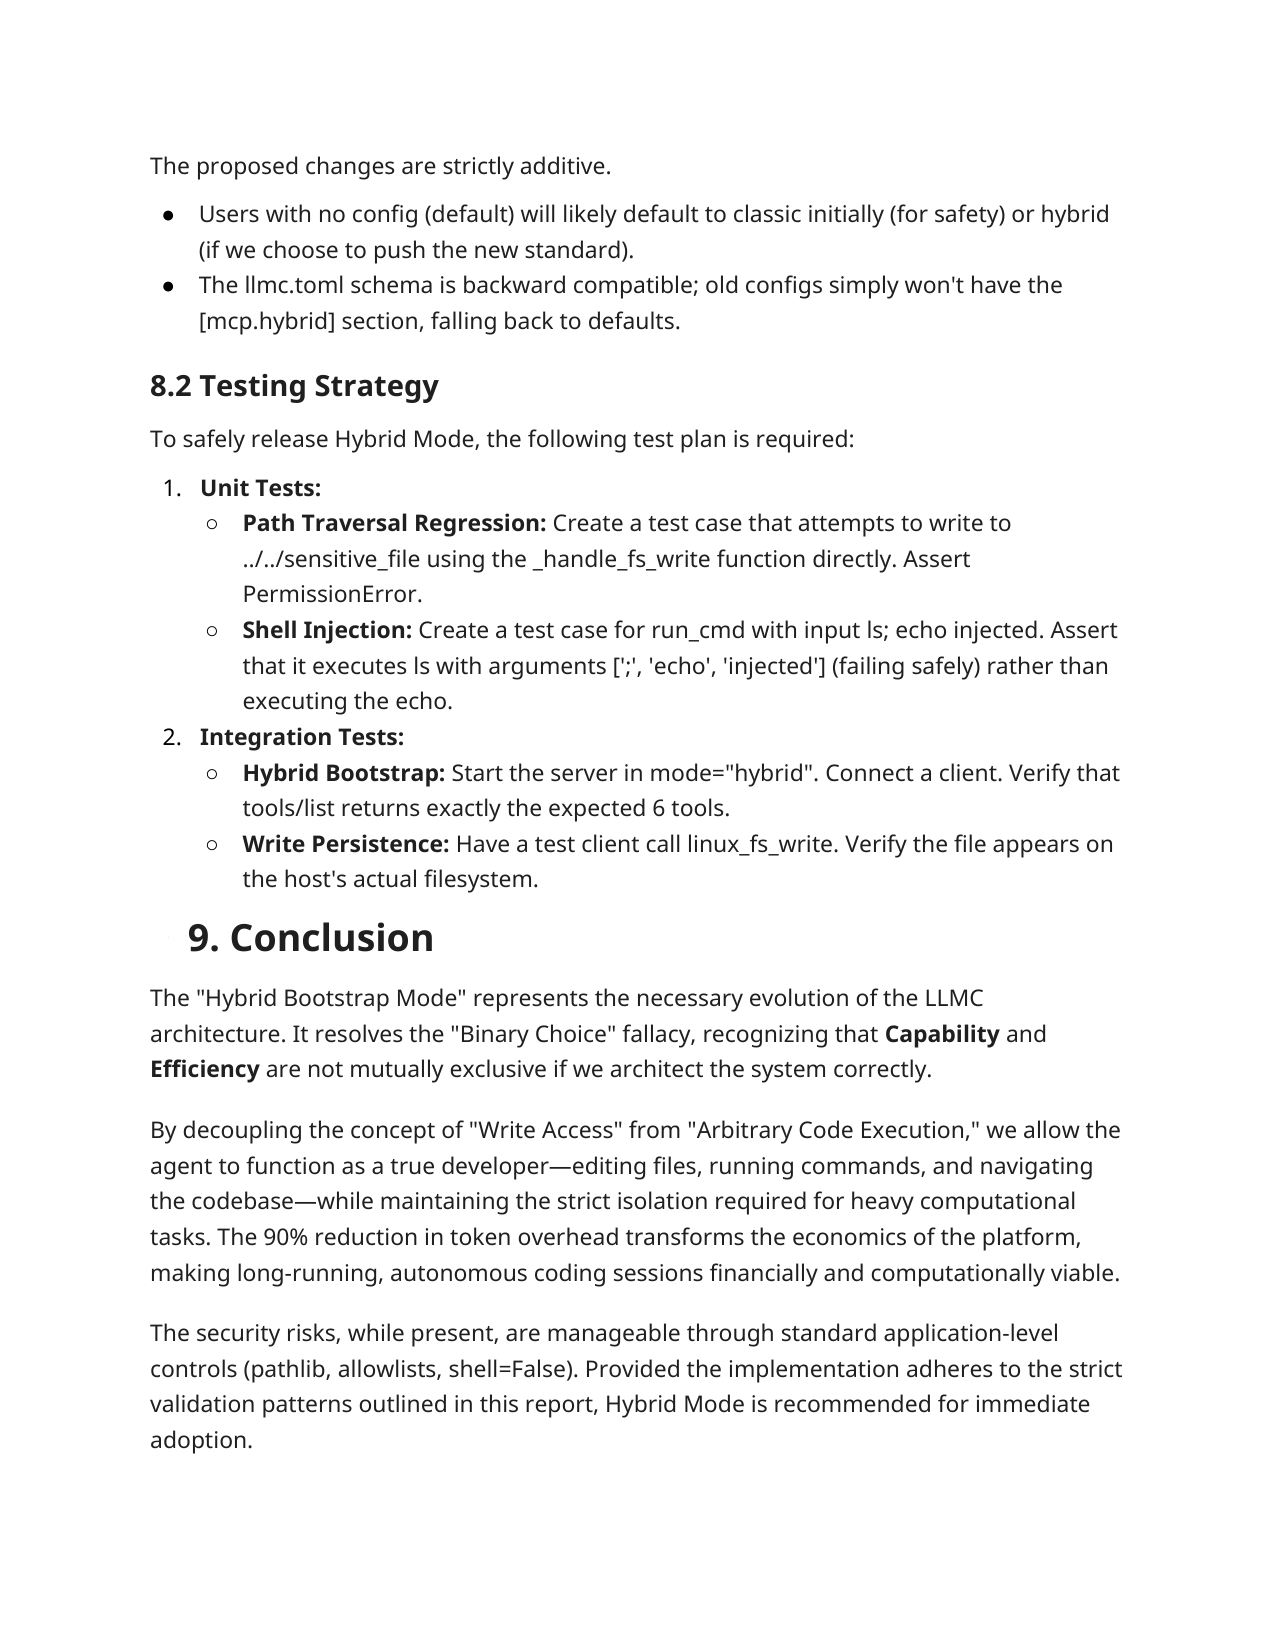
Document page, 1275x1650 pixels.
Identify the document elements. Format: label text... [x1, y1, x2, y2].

list Hybrid Bootstrap: Start the server in mode="hybrid". Connect a client. Verify that tools/list returns exactly the expected 6 tools. [205, 756, 1125, 823]
text The "Hybrid Bootstrap Mode" represents the necessary evolution of the LLMC architecture. It resolves the "Binary Choice" fallacy, recognizing that Capability and Efficiency are not mutually exclusive if we architect the system correctly. [150, 982, 1125, 1084]
list The llmc.toml schema is backward compatible; old configs simply won't have the [mcp.hybrid] section, falling back to defaults. [161, 269, 1125, 336]
text The security risks, while present, are manageable through standard application-level controls (pathlib, allowlists, shell=False). Provided the implementation adheres to the strict validation patterns outlined in this report, Hybrid Mode is recommended for immediate adoption. [150, 1317, 1125, 1455]
text The proposed changes are strictly additive. [150, 150, 1125, 181]
list Path Traversal Regression: Create a test case that attempts to write to ../../sensitive_file using the _handle_fs_write function directly. Assert PermissionError. [205, 507, 1125, 609]
list Write Persistence: Have a test client call linux_fs_write. Verify the file appears on the host's actual filesystem. [205, 828, 1125, 894]
list Shell Injection: Create a test case for run_cmd with input ls; echo injected. Assert that it executes ls with arguments [';', 'echo', 'injected'] (failing safely) rather than executing the echo. [205, 614, 1125, 716]
list Integration Tests: [162, 721, 1125, 752]
subtitle 9. Conclusion [150, 911, 1125, 962]
text By decoupling the concept of "Write Access" from "Arbitrary Code Execution," we allow the agent to function as a true developer—editing files, running commands, and navigating the codebase—while maintaining the strict isolation required for heavy computational tasks. The 90% reduction in token overhead transforms the economics of the platform, making long-running, autonomous coding sessions financially and computationally viable. [150, 1114, 1125, 1288]
text To safely release Hybrid Mode, the following test plan is required: [150, 423, 1125, 454]
subtitle 8.2 Testing Strategy [150, 366, 1125, 405]
list Unit Tests: [162, 471, 1125, 503]
list Users with no config (default) will likely default to classic initially (for safety) or hybrid (if we choose to push the new standard). [161, 198, 1125, 265]
